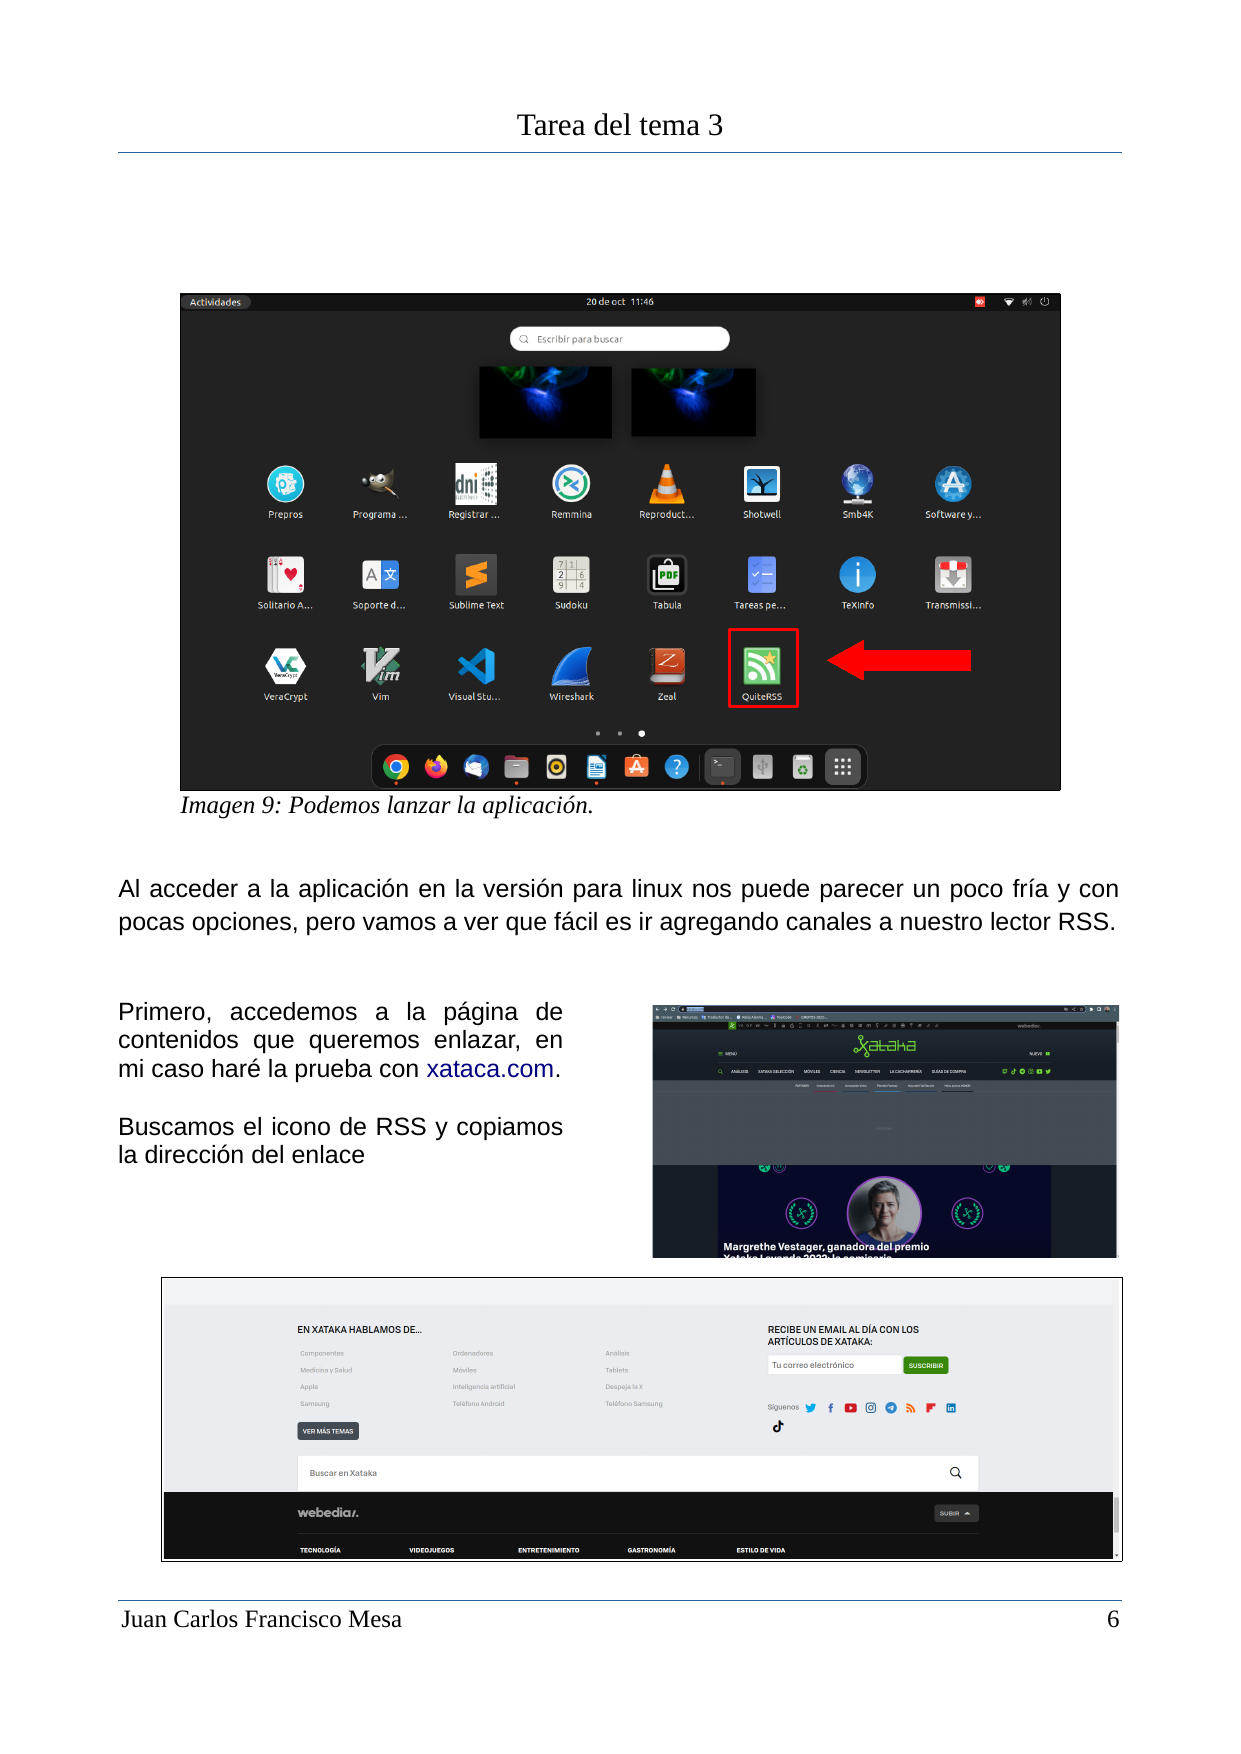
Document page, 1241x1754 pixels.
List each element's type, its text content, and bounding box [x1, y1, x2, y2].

picture [181, 295, 1060, 790]
picture [163, 1279, 1119, 1559]
text Al acceder a la aplicación en la versión para linux nos puede parecer un poco fría y con pocas opciones, pero vamos a ver que fácil es ir agregando canales a nuestro lector RSS. [118, 874, 1122, 936]
picture [652, 1005, 1120, 1258]
text Imagen 9: Podemos lanzar la aplicación. [180, 791, 1060, 819]
